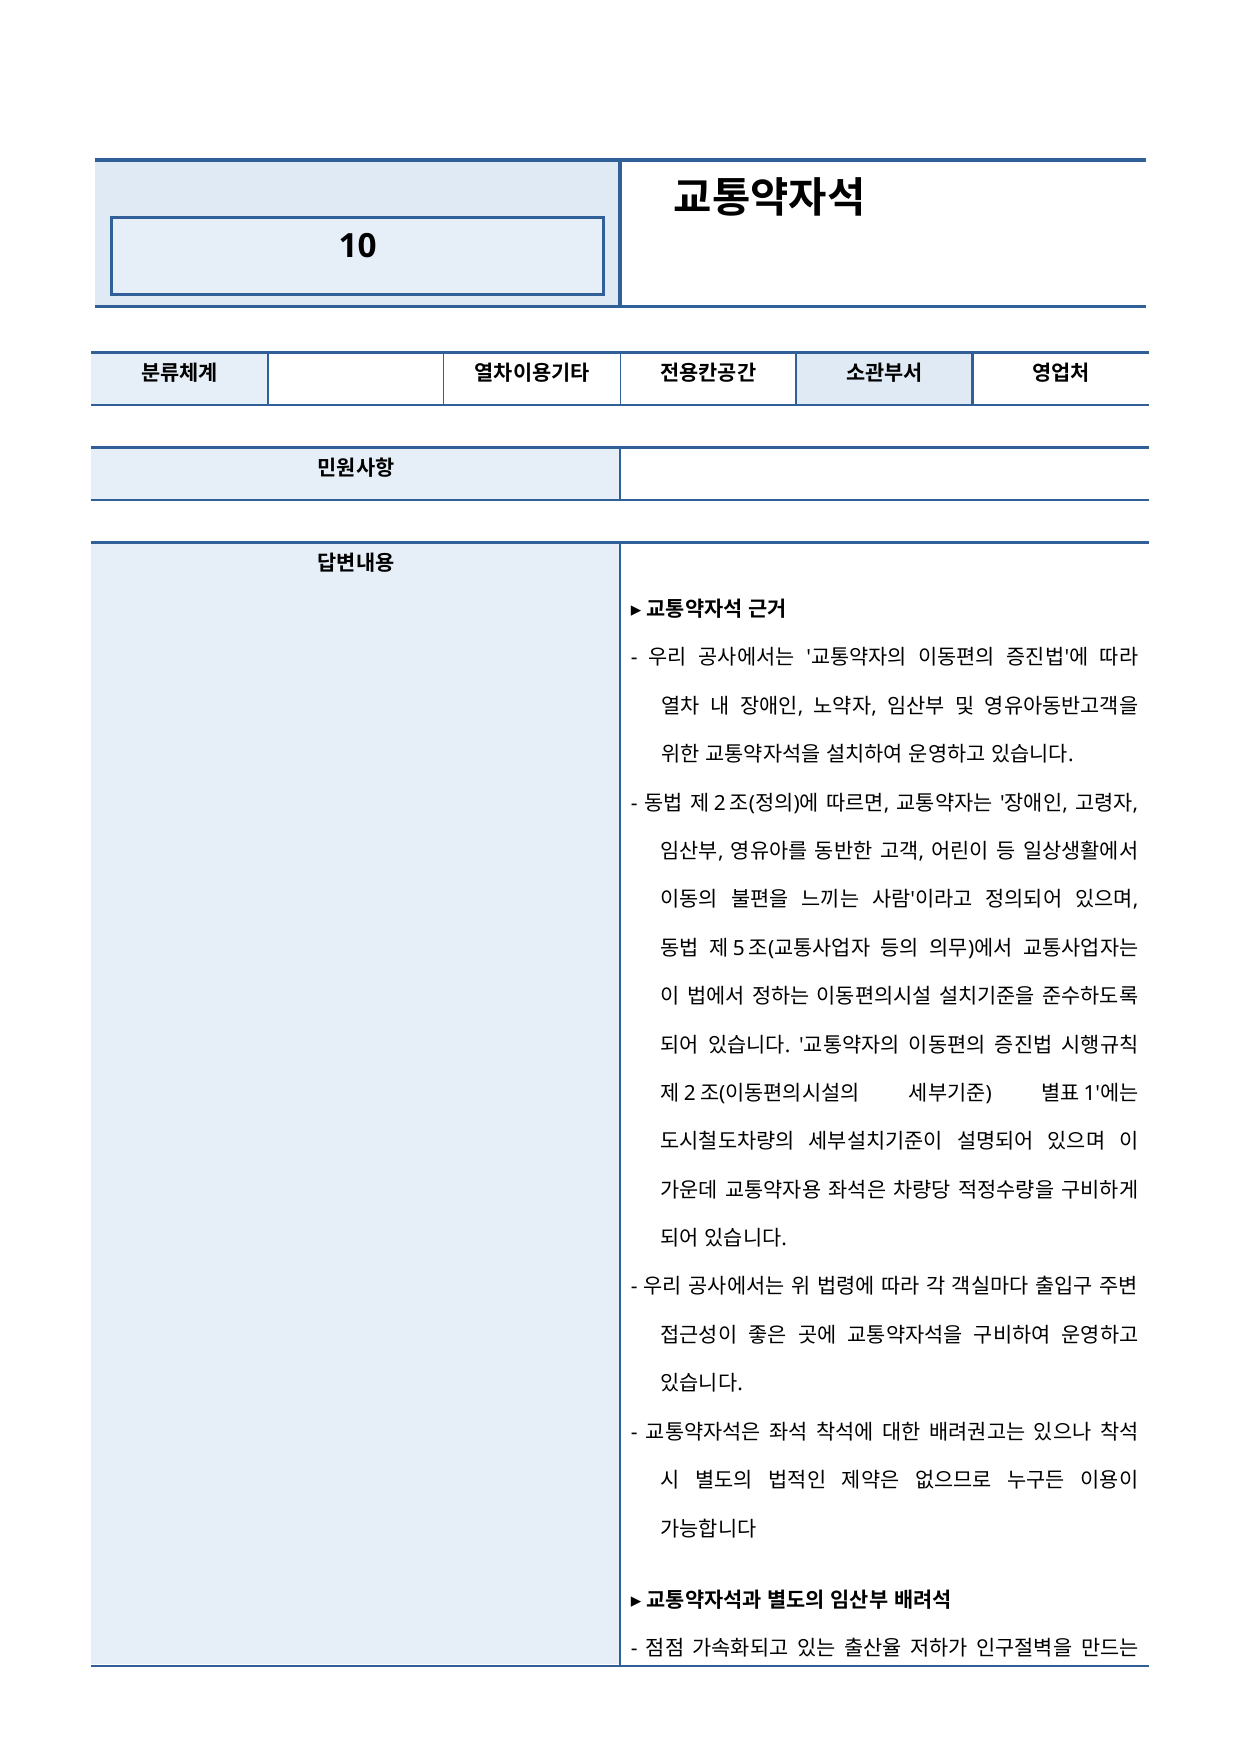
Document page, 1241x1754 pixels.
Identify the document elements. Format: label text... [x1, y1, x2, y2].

table_header 열차이용기타 [444, 354, 620, 404]
table_header 답변내용 [91, 544, 619, 1664]
table_header 영업처 [974, 354, 1149, 404]
table_header 민원사항 [91, 449, 619, 499]
table_header 교통약자석 [622, 162, 1146, 305]
table_header [95, 162, 618, 305]
table_header 소관부서 [797, 354, 971, 404]
table_header 전용칸공간 [621, 354, 795, 404]
table_header ▸ 교통약자석 근거 - 우리 공사에서는 '교통약자의 이동편의 증진법'에 따라 열차 내 장애인, 노약자, 임산부 및 영유아동반고객을 위한 교통약자석을 설치하여 운영하고 있습니다. - 동법 제2조(정의)에 따르면, 교통약자는 '장애인, 고령자, 임산부, 영유아를 동반한 고객, 어린이 등 일상생활에서 이동의 불편을 느끼는 사람'이라고 정의되어 있으며, 동법 제5조(교통사업자 등의 의무)에서 교통사업자는 이 법에서 정하는 이동편의시설 설치기준을 준수하도록 되어 있습니다. '교통약자의 이동편의 증진법 시행규칙 제2조(이동편의시설의 세부기준) 별표1'에는 도시철도차량의 세부설치기준이 설명되어 있으며 이 가운데 교통약자용 좌석은 차량당 적정수량을 구비하게 되어 있습니다. - 우리 공사에서는 위 법령에 따라 각 객실마다 출입구 주변 접근성이 좋은 곳에 교통약자석을 구비하여 운영하고 있습니다. - 교통약자석은 좌석 착석에 대한 배려권고는 있으나 착석 시 별도의 법적인 제약은 없으므로 누구든 이용이 가능합니다 ▸ 교통약자석과 별도의 임산부 배려석 - 점점 가속화되고 있는 출산율 저하가 인구절벽을 만드는 [621, 544, 1149, 1664]
table_header 10 [113, 219, 602, 293]
table_header 분류체계 [91, 354, 267, 404]
table_header [621, 449, 1149, 499]
table_header [269, 354, 443, 404]
